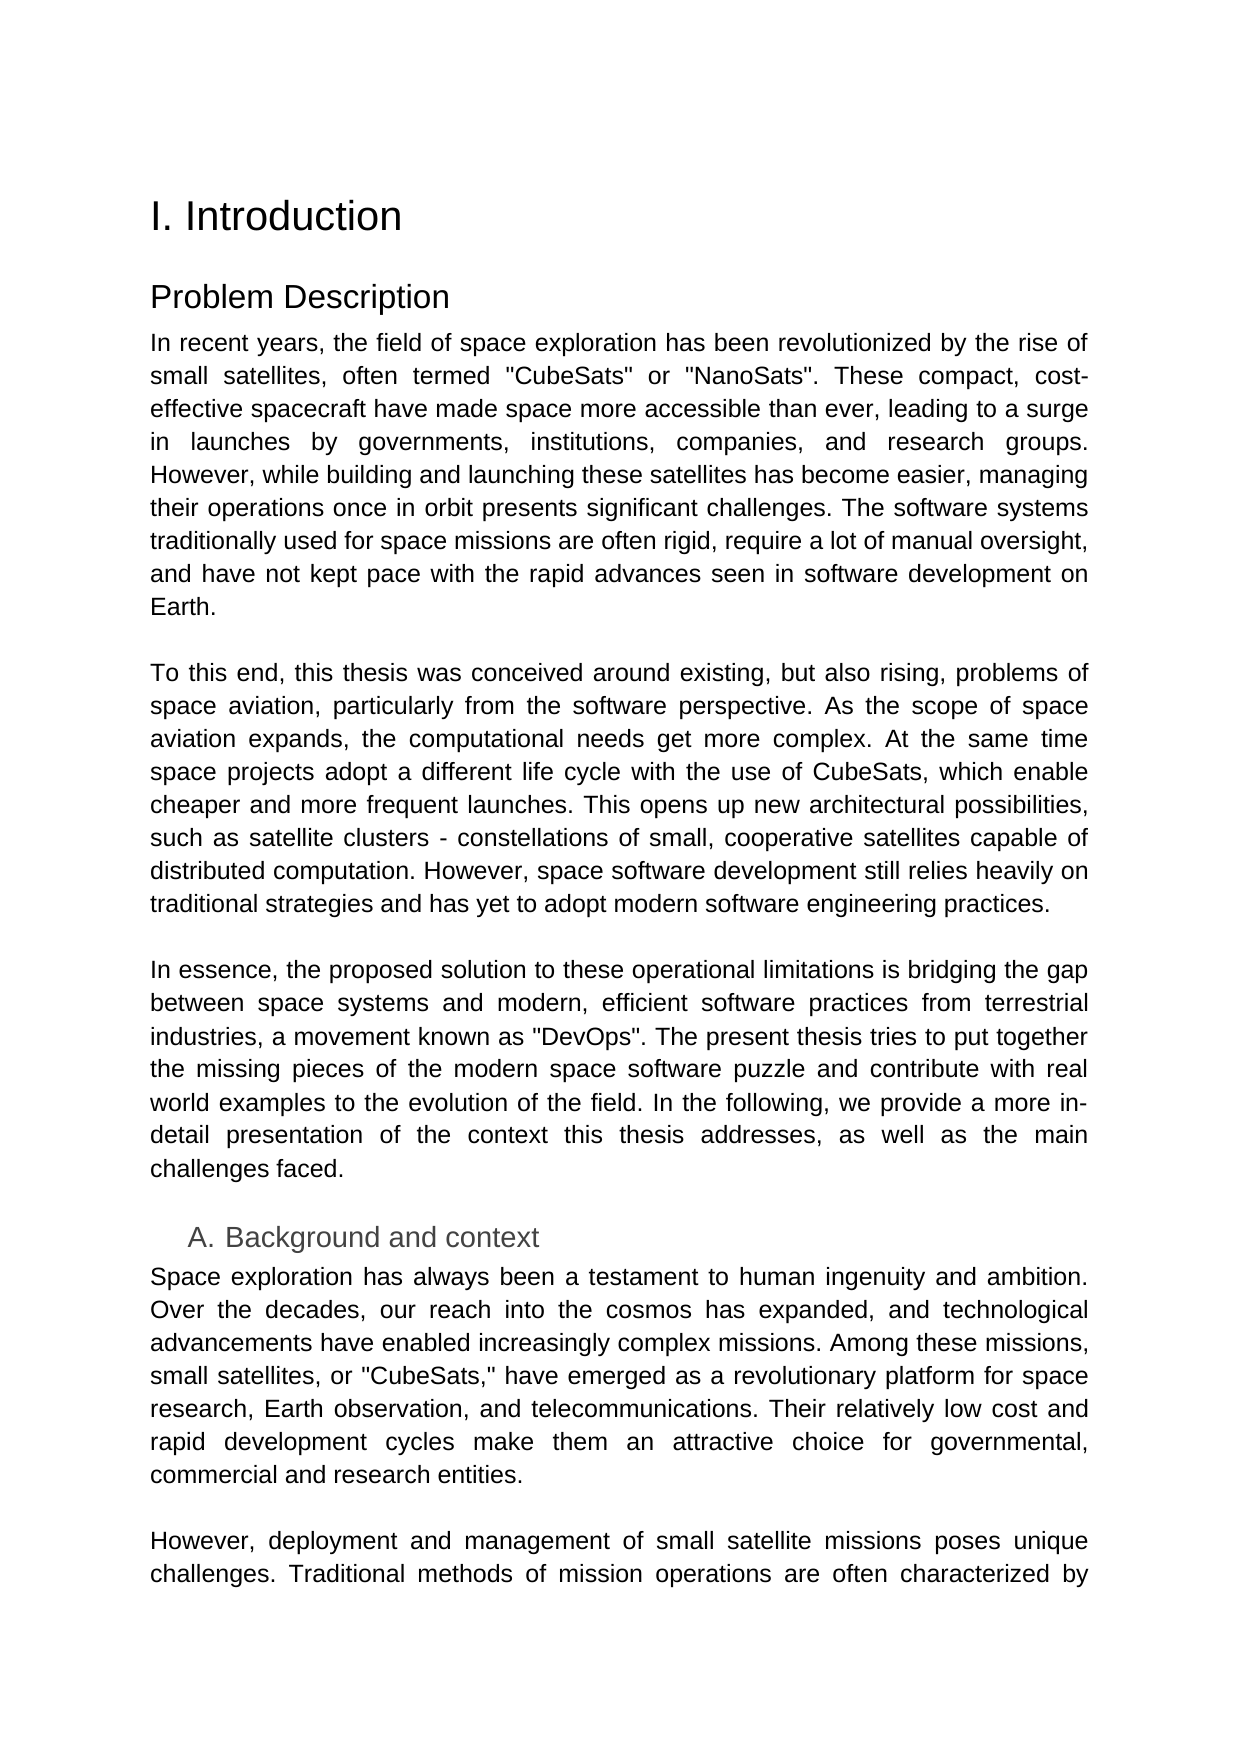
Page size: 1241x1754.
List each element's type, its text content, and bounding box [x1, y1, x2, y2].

subtitle Ι. Introduction [150, 192, 1090, 239]
text In essence, the proposed solution to these operational limitations is bridging the gap between space systems and modern, efficient software practices from terrestrial industries, a movement known as "DevOps". The present thesis tries to put together the missing pieces of the modern space software puzzle and contribute with real world examples to the evolution of the field. In the following, we provide a more in-detail presentation of the context this thesis addresses, as well as the main challenges faced. [150, 955, 1090, 1182]
text However, deployment and management of small satellite missions poses unique challenges. Traditional methods of mission operations are often characterized by [150, 1526, 1090, 1588]
subtitle Problem Description [150, 277, 1090, 316]
text To this end, this thesis was conceived around existing, but also rising, problems of space aviation, particularly from the software perspective. As the scope of space aviation expands, the computational needs get more complex. At the same time space projects adopt a different life cycle with the use of CubeSats, which enable cheaper and more frequent launches. This opens up new architectural possibilities, such as satellite clusters - constellations of small, cooperative satellites capable of distributed computation. However, space software development still relies heavily on traditional strategies and has yet to adopt modern software engineering practices. [150, 658, 1090, 918]
subtitle Background and context [187, 1220, 1090, 1253]
text In recent years, the field of space exploration has been revolutionized by the rise of small satellites, often termed "CubeSats" or "NanoSats". These compact, cost-effective spacecraft have made space more accessible than ever, leading to a surge in launches by governments, institutions, companies, and research groups. However, while building and launching these satellites has become easier, managing their operations once in orbit presents significant challenges. The software systems traditionally used for space missions are often rigid, require a lot of manual oversight, and have not kept pace with the rapid advances seen in software development on Earth. [150, 328, 1090, 621]
text Space exploration has always been a testament to human ingenuity and ambition. Over the decades, our reach into the cosmos has expanded, and technological advancements have enabled increasingly complex missions. Among these missions, small satellites, or "CubeSats," have emerged as a revolutionary platform for space research, Earth observation, and telecommunications. Their relatively low cost and rapid development cycles make them an attractive choice for governmental, commercial and research entities. [150, 1262, 1090, 1489]
